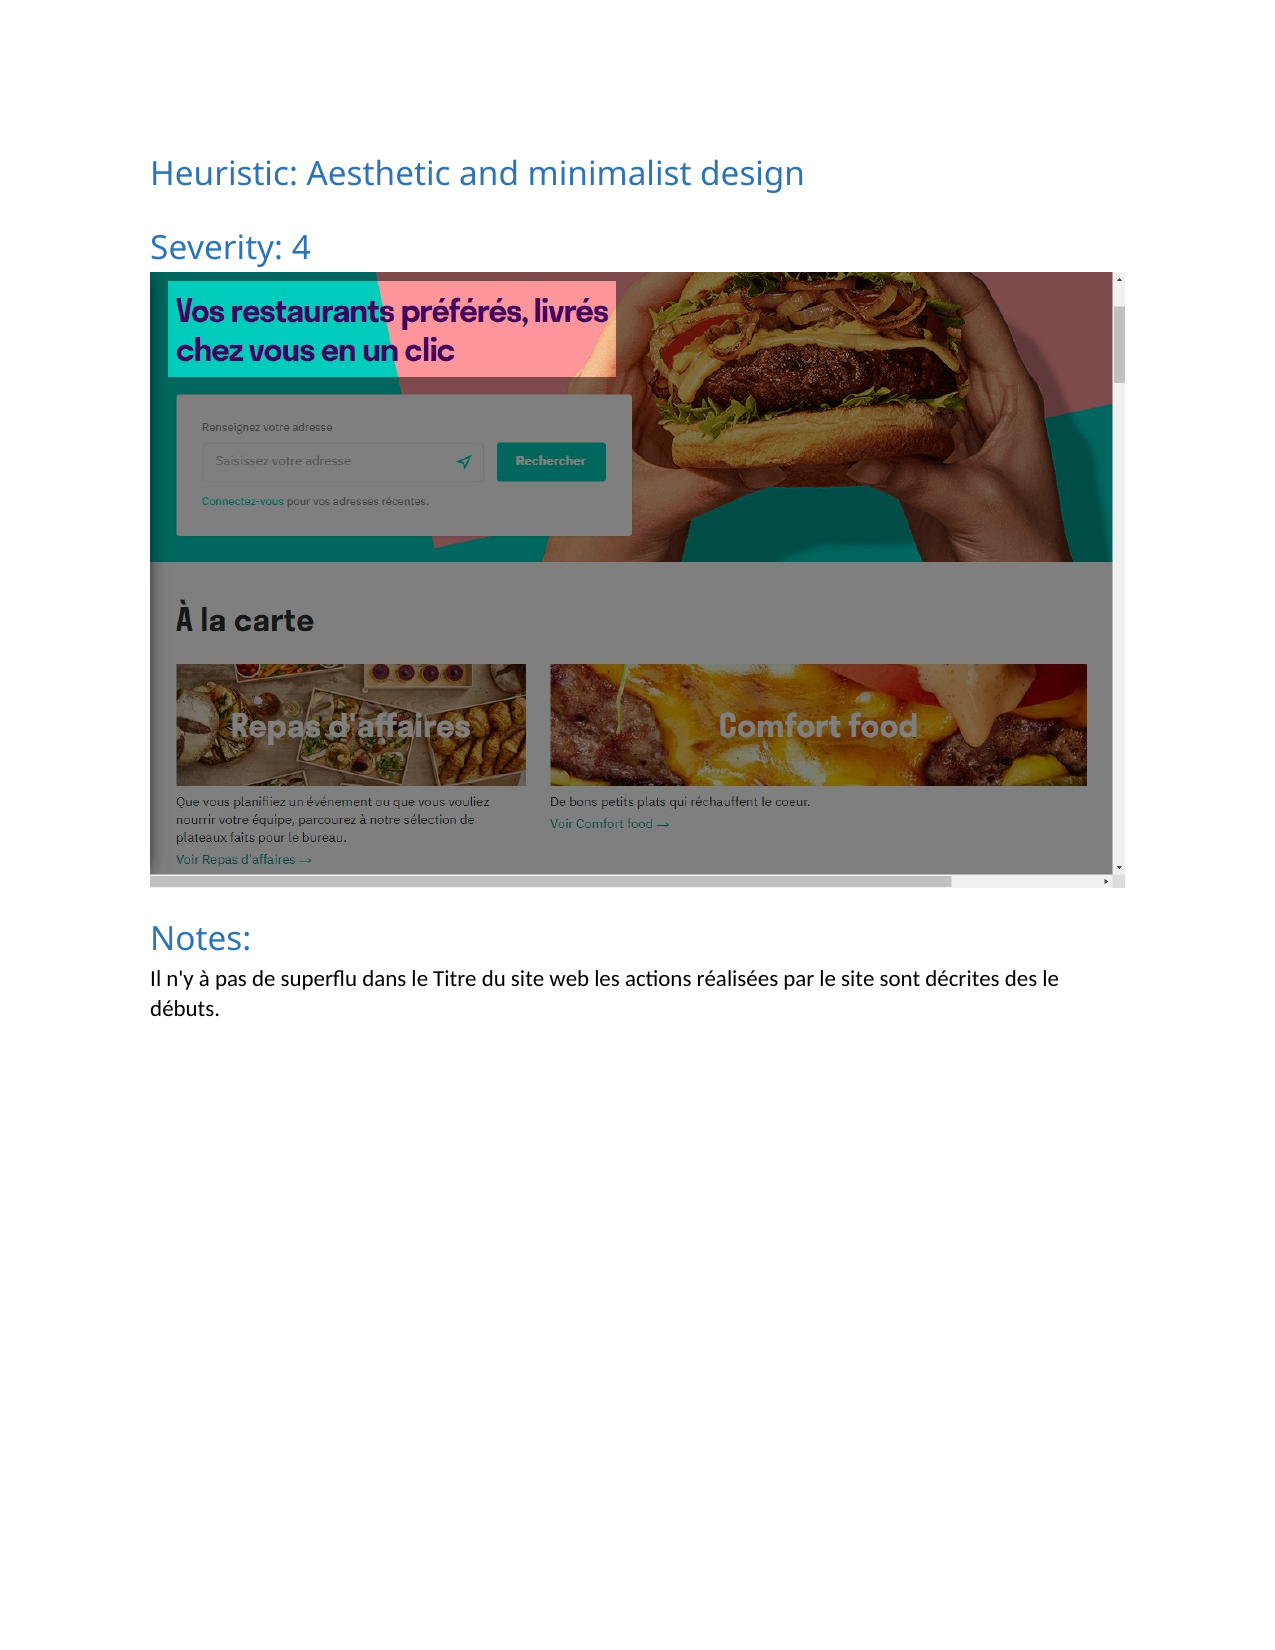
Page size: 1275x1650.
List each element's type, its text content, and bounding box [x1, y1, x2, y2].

text Il n'y à pas de superflu dans le Titre du site web les actions réalisées par le site sont décrites des le débuts. [150, 964, 1125, 1022]
subtitle Heuristic: Aesthetic and minimalist design [150, 150, 1125, 195]
subtitle Severity: 4 [150, 224, 1125, 269]
subtitle Notes: [150, 915, 1125, 960]
picture [150, 272, 1125, 888]
